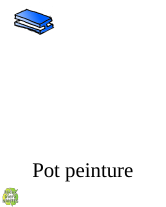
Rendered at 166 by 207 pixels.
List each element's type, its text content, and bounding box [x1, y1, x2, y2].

picture [13, 0, 55, 42]
table_cell Pot peinture [6, 153, 159, 188]
table_header [57, 6, 108, 46]
picture [2, 187, 19, 207]
table_cell [6, 46, 159, 152]
table_header [6, 6, 57, 46]
table_header [108, 6, 159, 46]
